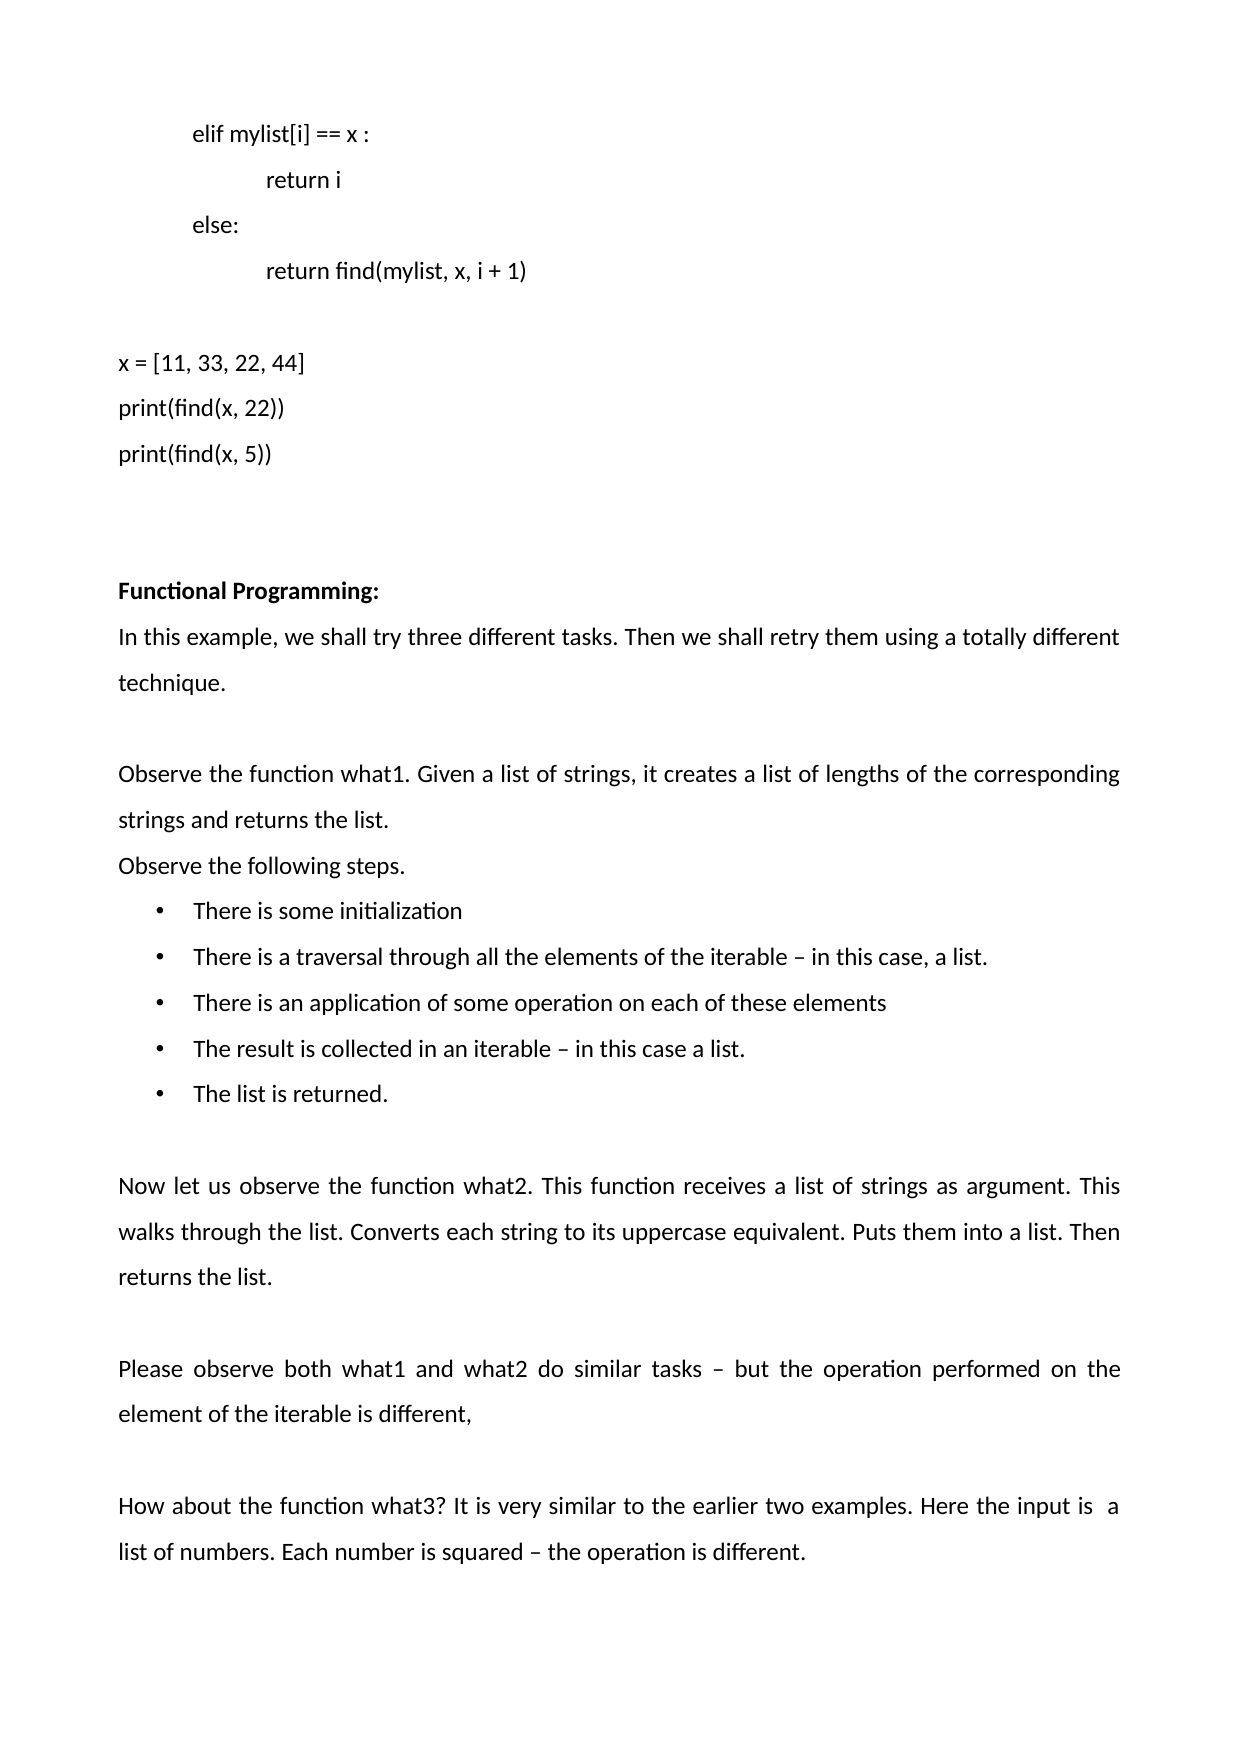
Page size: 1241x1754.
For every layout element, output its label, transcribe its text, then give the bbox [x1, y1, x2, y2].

text Please observe both what1 and what2 do similar tasks – but the operation performed on the element of the iterable is different, [118, 1353, 1122, 1429]
text else: [118, 209, 1122, 240]
text return find(mylist, x, i + 1) [118, 255, 1122, 286]
text print(find(x, 5)) [118, 438, 1122, 469]
text Now let us observe the function what2. This function receives a list of strings as argument. This walks through the list. Converts each string to its uppercase equivalent. Puts them into a list. Then returns the list. [118, 1170, 1122, 1292]
list The list is returned. [156, 1078, 1122, 1109]
list There is a traversal through all the elements of the iterable – in this case, a list. [156, 941, 1122, 972]
text print(find(x, 22)) [118, 392, 1122, 423]
text elif mylist[i] == x : [118, 118, 1122, 149]
text How about the function what3? It is very similar to the earlier two examples. Here the input is a list of numbers. Each number is squared – the operation is different. [118, 1490, 1122, 1566]
list The result is collected in an iterable – in this case a list. [156, 1033, 1122, 1063]
list There is some initialization [156, 896, 1122, 926]
text x = [11, 33, 22, 44] [118, 347, 1122, 377]
text Observe the function what1. Given a list of strings, it creates a list of lengths of the corresponding strings and returns the list. [118, 758, 1122, 834]
list There is an application of some operation on each of these elements [156, 987, 1122, 1017]
text Observe the following steps. [118, 850, 1122, 880]
text Functional Programming: [118, 575, 1122, 606]
text In this example, we shall try three different tasks. Then we shall retry them using a totally different technique. [118, 621, 1122, 697]
text return i [118, 164, 1122, 194]
